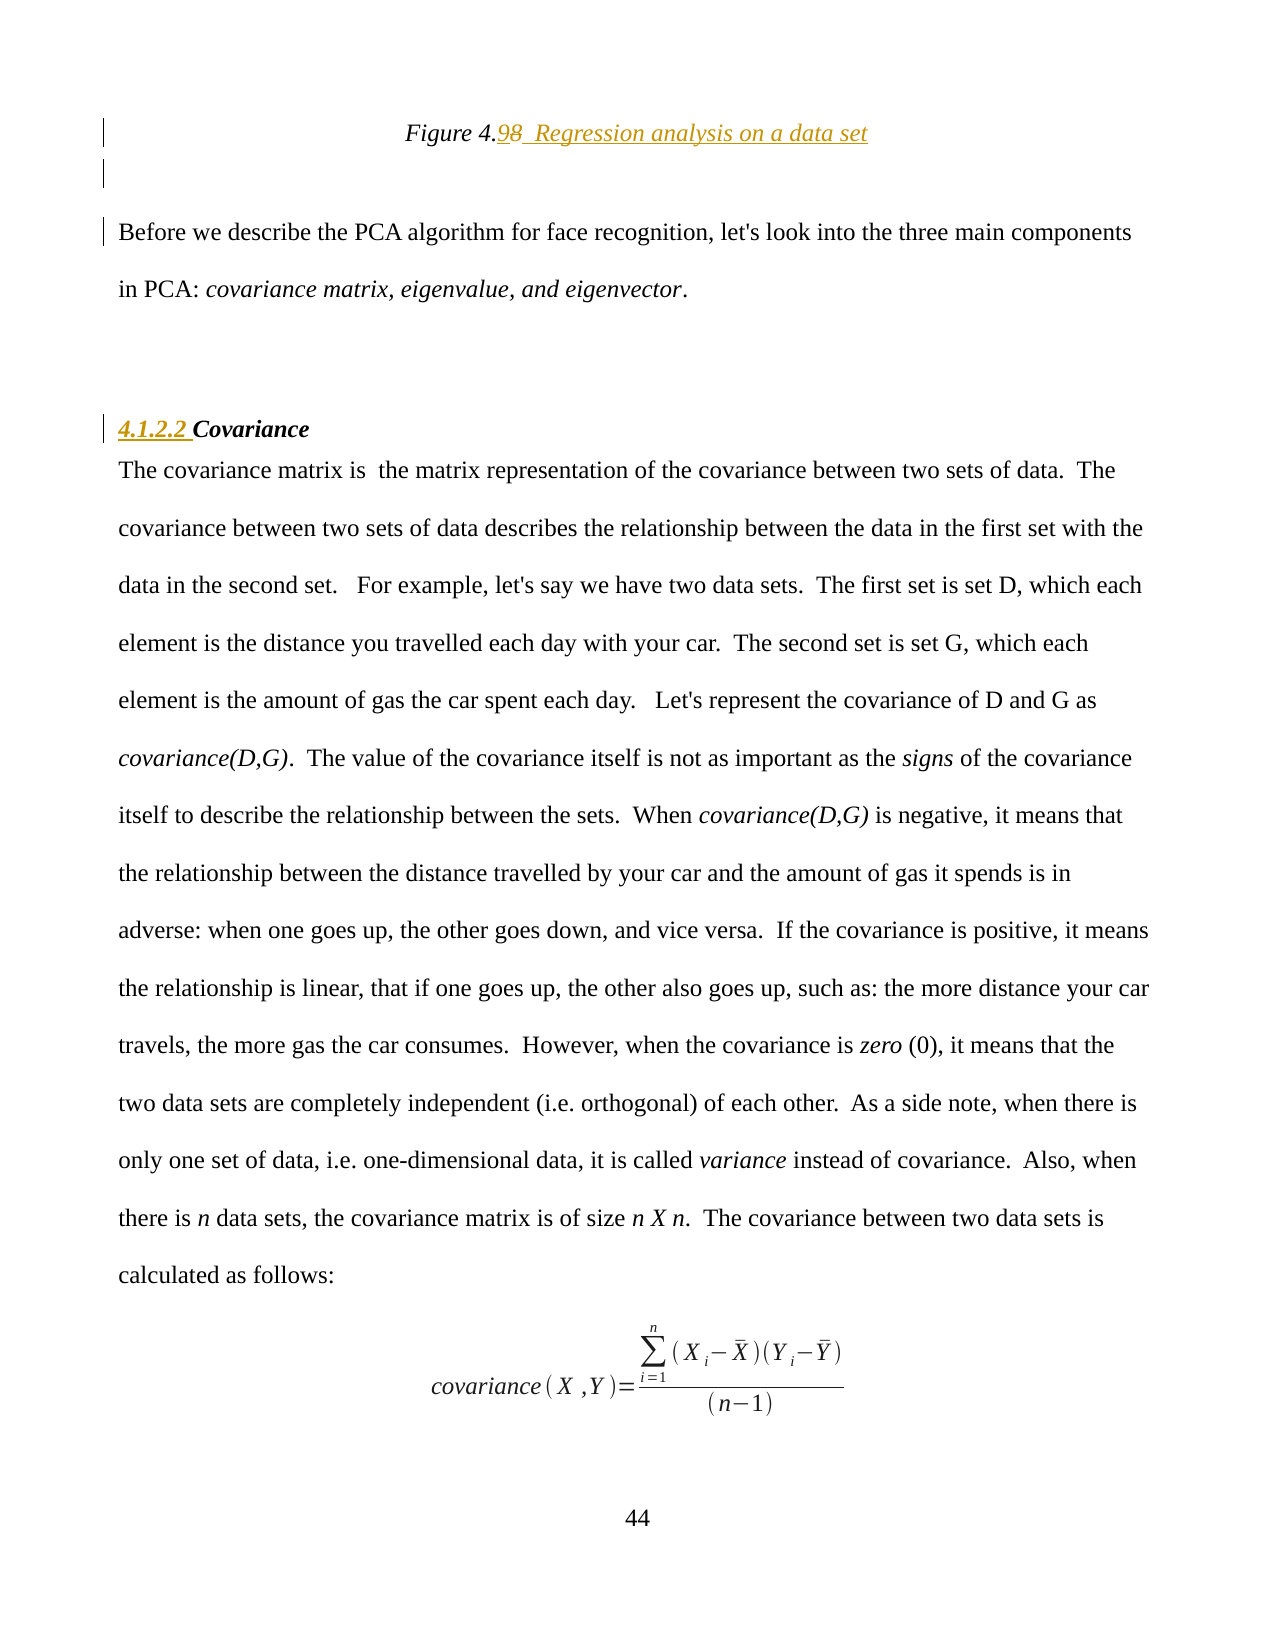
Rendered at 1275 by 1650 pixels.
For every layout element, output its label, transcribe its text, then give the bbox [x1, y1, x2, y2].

text Figure 4.9 Regression analysis on a data set [118, 118, 1157, 147]
text Before we describe the PCA algorithm for face recognition, let's look into the three main components in PCA: covariance matrix, eigenvalue, and eigenvector. [118, 217, 1157, 303]
text The covariance matrix is the matrix representation of the covariance between two sets of data. The covariance between two sets of data describes the relationship between the data in the first set with the data in the second set. For example, let's say we have two data sets. The first set is set D, which each element is the distance you travelled each day with your car. The second set is set G, which each element is the amount of gas the car spent each day. Let's represent the covariance of D and G as covariance(D,G). The value of the covariance itself is not as important as the signs of the covariance itself to describe the relationship between the sets. When covariance(D,G) is negative, it means that the relationship between the distance travelled by your car and the amount of gas it spends is in adverse: when one goes up, the other goes down, and vice versa. If the covariance is positive, it means the relationship is linear, that if one goes up, the other also goes up, such as: the more distance your car travels, the more gas the car consumes. However, when the covariance is zero (0), it means that the two data sets are completely independent (i.e. orthogonal) of each other. As a side note, when there is only one set of data, i.e. one-dimensional data, it is called variance instead of covariance. Also, when there is n data sets, the covariance matrix is of size n X n. The covariance between two data sets is calculated as follows: [118, 455, 1157, 1289]
subtitle 4.1.2.2 Covariance [118, 414, 1157, 443]
